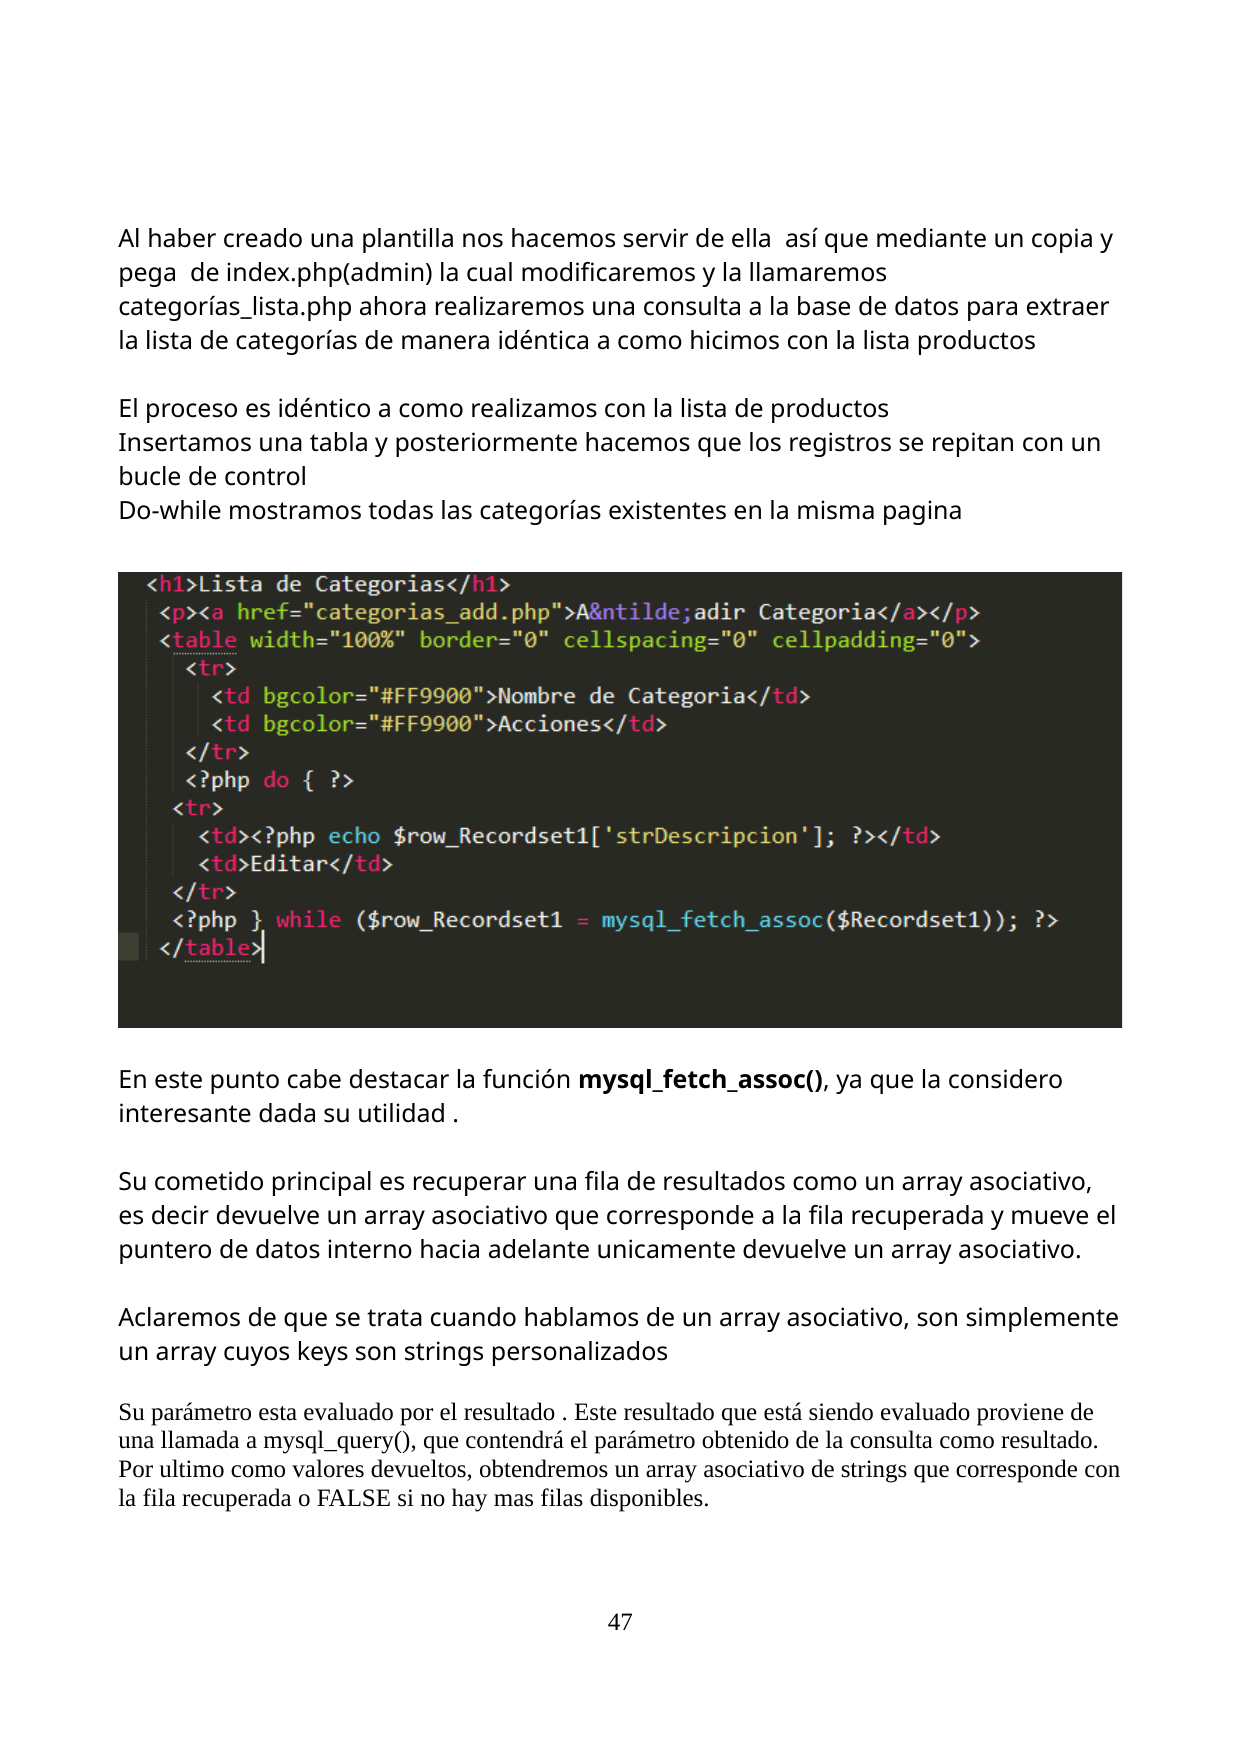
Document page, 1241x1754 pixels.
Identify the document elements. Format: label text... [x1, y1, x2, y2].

text Su cometido principal es recuperar una fila de resultados como un array asociativo, es decir devuelve un array asociativo que corresponde a la fila recuperada y mueve el puntero de datos interno hacia adelante unicamente devuelve un array asociativo. [118, 1163, 1122, 1266]
text Insertamos una tabla y posteriormente hacemos que los registros se repitan con un bucle de control [118, 425, 1122, 493]
text El proceso es idéntico a como realizamos con la lista de productos [118, 391, 1122, 425]
text Al haber creado una plantilla nos hacemos servir de ella así que mediante un copia y pega de index.php(admin) la cual modificaremos y la llamaremos categorías_lista.php ahora realizaremos una consulta a la base de datos para extraer la lista de categorías de manera idéntica a como hicimos con la lista productos [118, 220, 1122, 357]
text Su parámetro esta evaluado por el resultado . Este resultado que está siendo evaluado proviene de una llamada a mysql_query(), que contendrá el parámetro obtenido de la consulta como resultado. [118, 1397, 1122, 1454]
text Aclaremos de que se trata cuando hablamos de un array asociativo, son simplemente un array cuyos keys son strings personalizados [118, 1300, 1122, 1368]
picture [118, 572, 1123, 1028]
text Por ultimo como valores devueltos, obtendremos un array asociativo de strings que corresponde con la fila recuperada o FALSE si no hay mas filas disponibles. [118, 1454, 1122, 1512]
text En este punto cabe destacar la función mysql_fetch_assoc(), ya que la considero interesante dada su utilidad . [118, 1061, 1122, 1129]
text Do-while mostramos todas las categorías existentes en la misma pagina [118, 493, 1122, 527]
